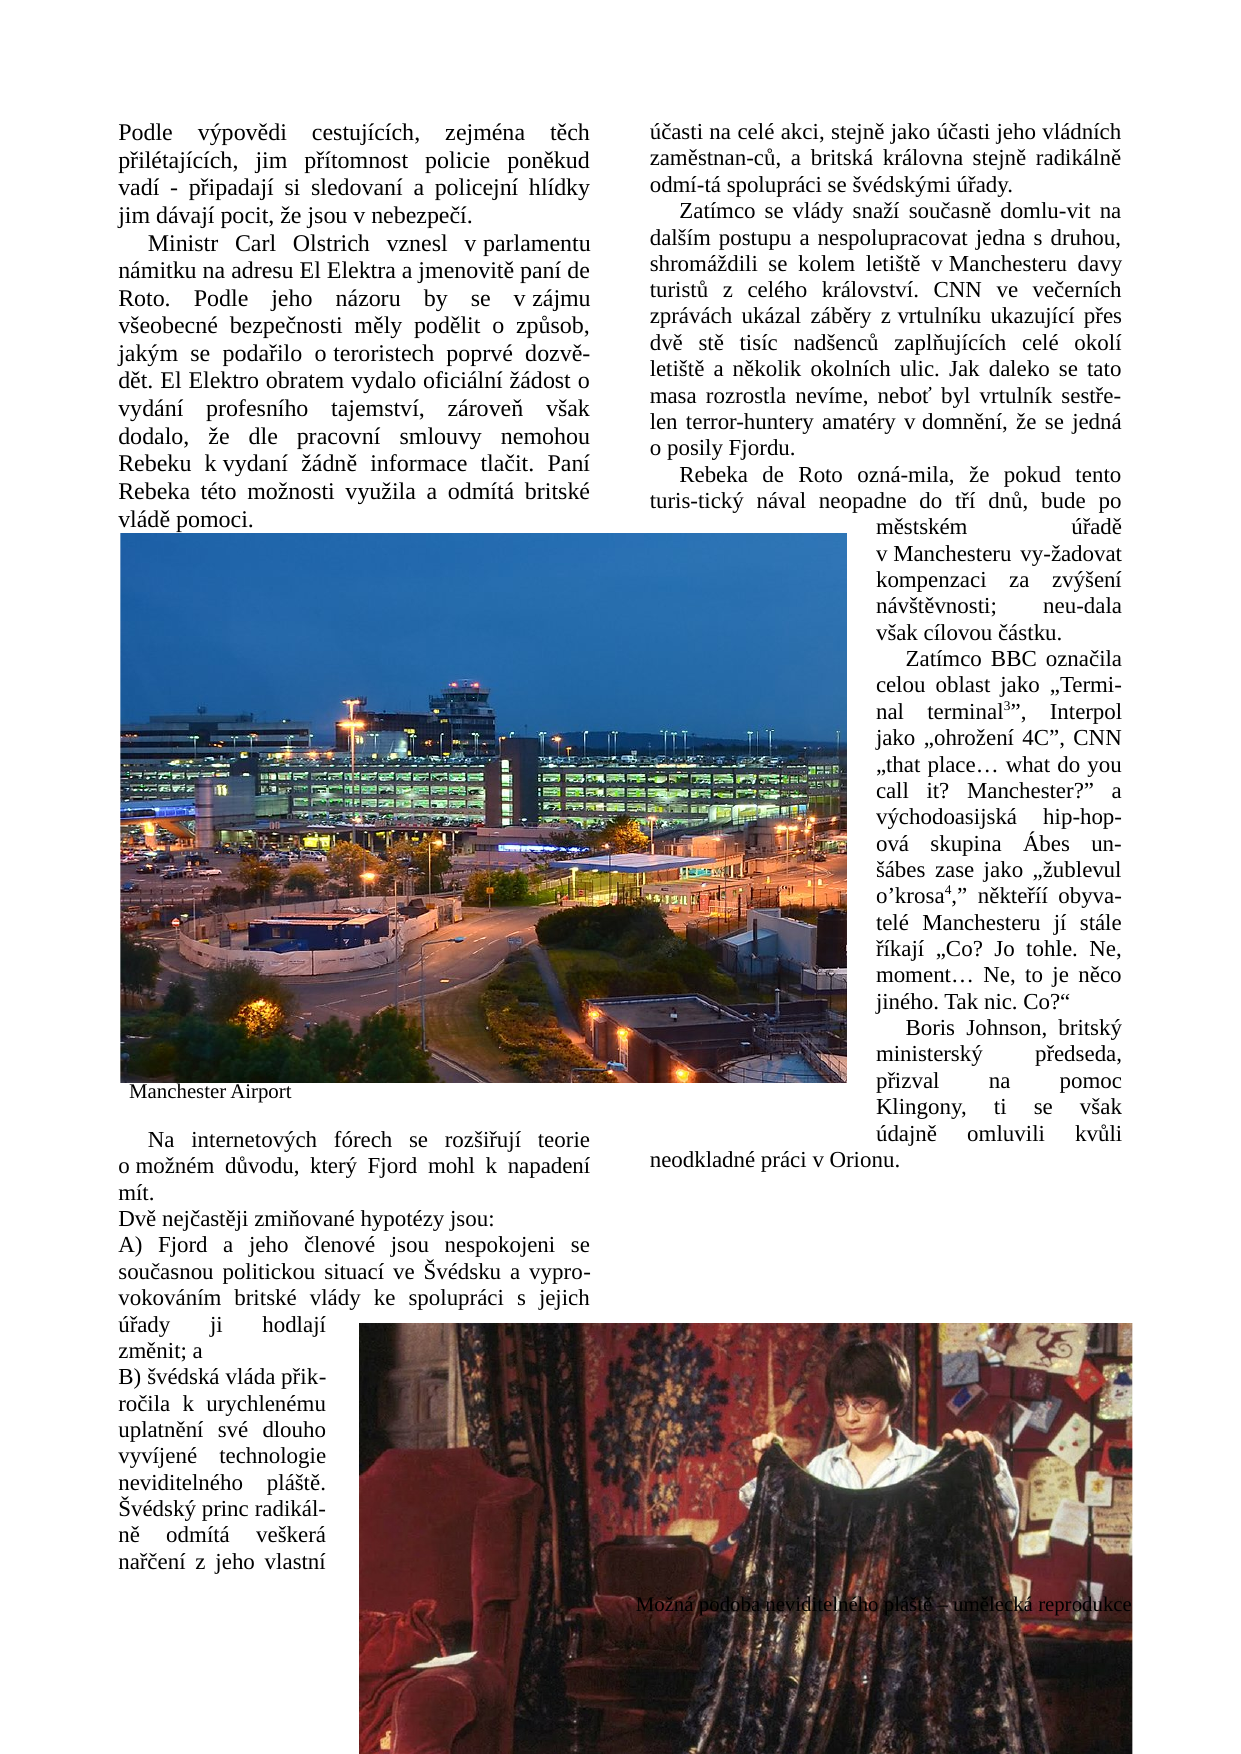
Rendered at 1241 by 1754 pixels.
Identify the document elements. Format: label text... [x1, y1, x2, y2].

text A) Fjord a jeho členové jsou nespokojeni se současnou politickou situací ve Švédsku a vypro­vokováním britské vlády ke spolupráci s jejich úřady ji hodlají změnit; a [118, 1232, 591, 1363]
picture [389, 1323, 1133, 1754]
text Na internetových fórech se rozšiřují teorie o možném důvodu, který Fjord mohl k napadení mít. [118, 532, 591, 1205]
text Rebeka de Roto ozná-mila, že pokud tento turis-tický nával neopadne do tří dnů, bude po městském úřadě v Manchesteru vy-žadovat kompenzaci za zvýšení návštěvnosti; neu-dala však cílovou částku. [649, 461, 1122, 645]
text Zatímco BBC označila celou oblast jako „Termi-nal terminal”, Interpol jako „ohrožení 4C”, CNN „that place… what do you call it? Manchester?” a východoasijská hip-hop-ová skupina Ábes un-šábes zase jako „žublevul o’krosa,” někteříí obyva-telé Manchesteru jí stále říkají „Co? Jo tohle. Ne, moment… Ne, to je něco jiného. Tak nic. Co?“ [832, 645, 1122, 1014]
text B) švédská vláda přik­ročila k urychlenému uplatnění své dlouho vyvíjené technologie neviditelného pláště. Švédský princ radikál-ně odmítá veškerá nařčení z jeho vlastní [118, 1363, 389, 1574]
text Ministr Carl Olstrich vznesl v parlamentu námitku na adresu El Elektra a jmenovitě paní de Roto. Podle jeho názoru by se v zájmu všeobecné bezpečnosti měly podělit o způsob, jakým se podařilo o teroristech poprvé dozvě-dět. El Elektro obratem vydalo oficiální žádost o vydání profesního tajemství, zároveň však dodalo, že dle pracovní smlouvy nemohou Rebeku k vydaní žádně informace tlačit. Paní Rebeka této možnosti využila a odmítá britské vládě pomoci. [118, 228, 591, 532]
text Boris Johnson, britský ministerský předseda, přizval na pomoc Klingony, ti se však údajně om­luvili kvůli neodkladné práci v Orionu. [649, 1014, 1122, 1172]
text Dvě nejčastěji zmiňované hypotézy jsou: [118, 1205, 591, 1232]
text Zatímco se vlády snaží současně domlu-vit na dalším postupu a nespolupracovat jedna s druhou, shromáždili se kolem letiště v Manchesteru davy turistů z celého království. CNN ve večerních zprávách ukázal záběry z vrtulníku ukazující přes dvě stě tisíc nadšenců zaplňujících celé okolí letiště a několik okolních ulic. Jak daleko se tato masa rozrostla nevíme, neboť byl vrtulník sestře-len terror-huntery amatéry v domnění, že se jedná o posily Fjordu. [649, 197, 1122, 461]
picture [120, 533, 832, 1077]
text Podle výpovědi cestujících, zejména těch přilétajících, jim přítomnost policie poněkud vadí - připadají si sledovaní a policejní hlídky jim dávají pocit, že jsou v nebezpečí. [118, 118, 591, 228]
text účasti na celé akci, stejně jako účasti jeho vládních zaměstnan-ců, a britská královna stejně radikálně odmí-tá spolupráci se švéd­skými úřady. [649, 118, 1122, 197]
